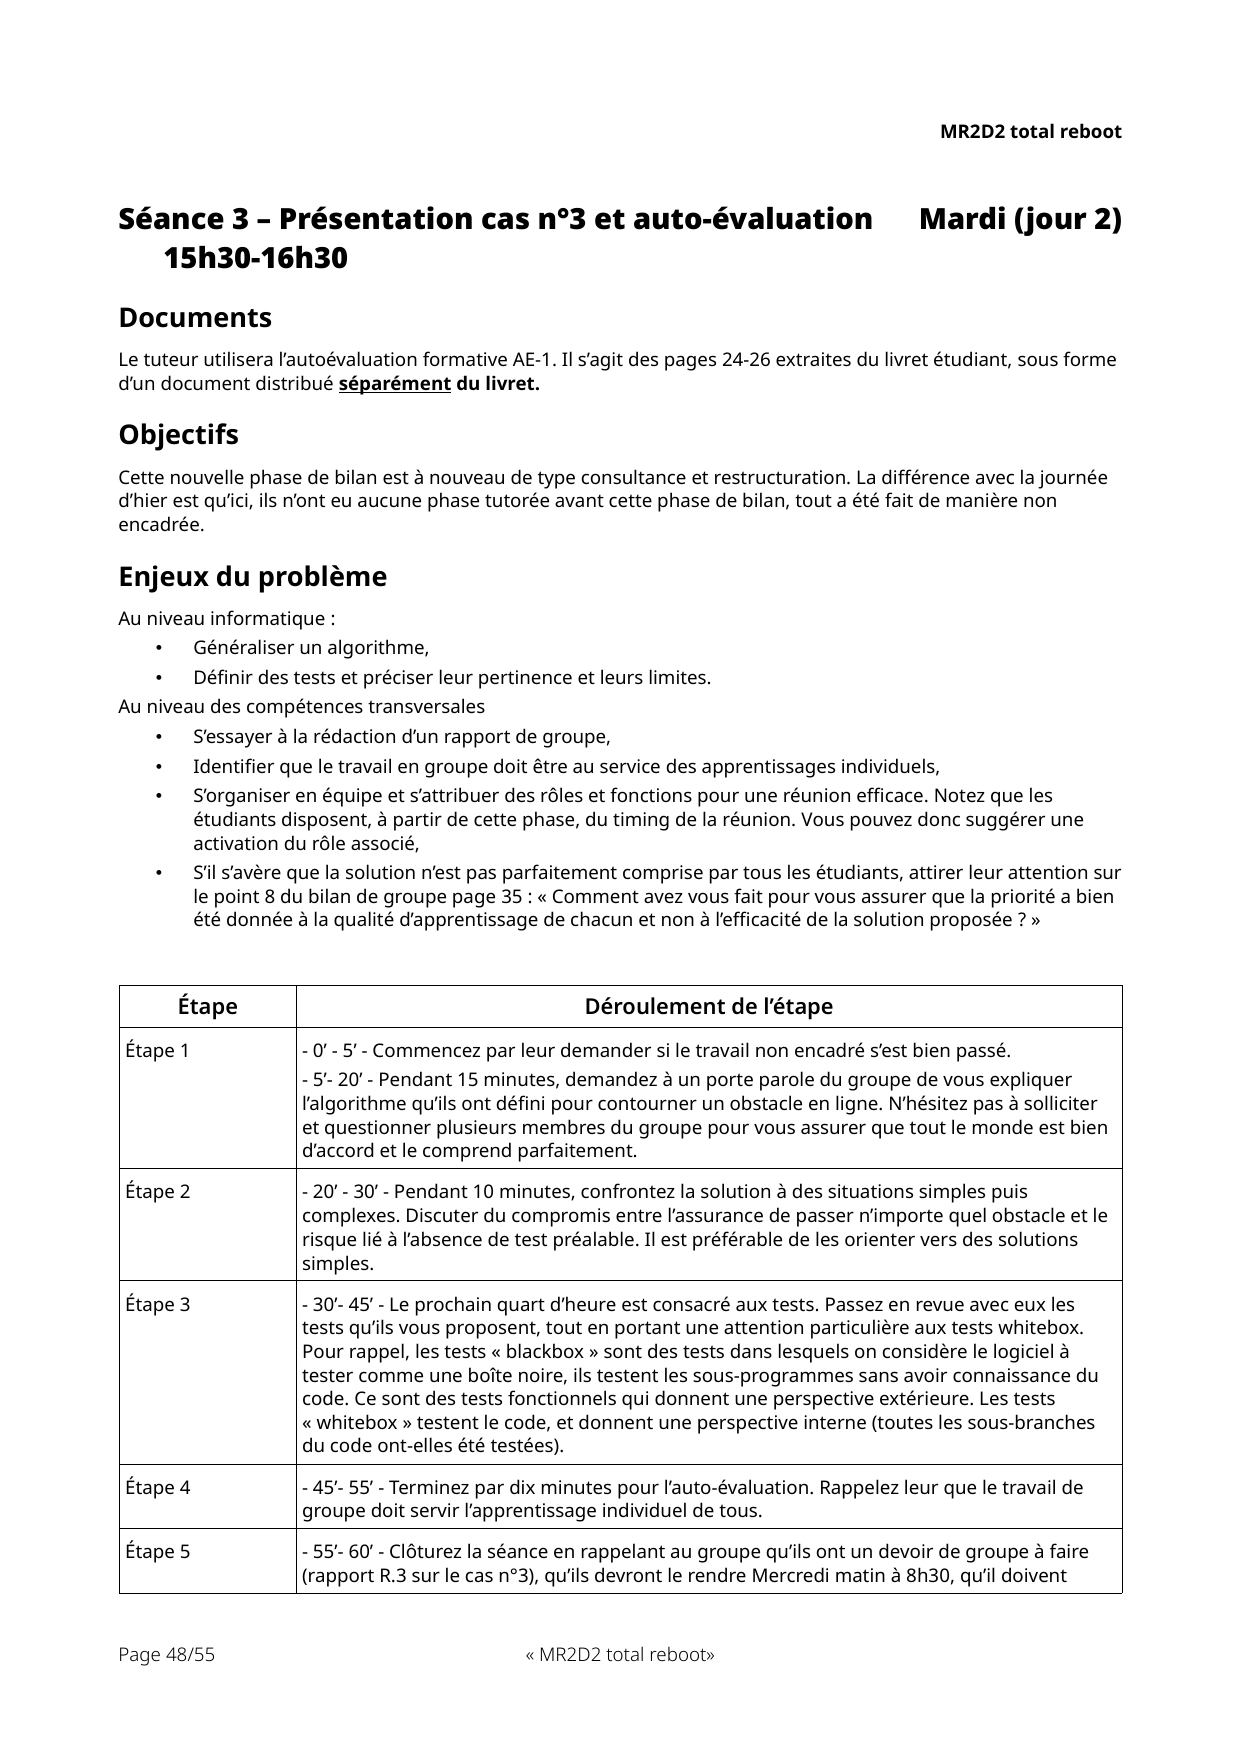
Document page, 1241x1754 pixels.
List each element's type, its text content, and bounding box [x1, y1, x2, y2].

table_cell Étape 3 [120, 1281, 296, 1463]
list Définir des tests et préciser leur pertinence et leurs limites. [156, 666, 1122, 689]
list Identifier que le travail en groupe doit être au service des apprentissages individuels, [156, 754, 1122, 778]
table_cell Étape 2 [120, 1169, 296, 1280]
subtitle Documents [118, 298, 1122, 335]
table_cell - 20’ - 30’ - Pendant 10 minutes, confrontez la solution à des situations simples puis complexes. Discuter du compromis entre l’assurance de passer n’importe quel obstacle et le risque lié à l’absence de test préalable. Il est préférable de les orienter vers des solutions simples. [297, 1169, 1122, 1280]
table_header Étape [120, 986, 296, 1027]
table_cell Étape 4 [120, 1465, 296, 1528]
list S’organiser en équipe et s’attribuer des rôles et fonctions pour une réunion efficace. Notez que les étudiants disposent, à partir de cette phase, du timing de la réunion. Vous pouvez donc suggérer une activation du rôle associé, [156, 784, 1122, 855]
table_cell - 45’- 55’ - Terminez par dix minutes pour l’auto-évaluation. Rappelez leur que le travail de groupe doit servir l’apprentissage individuel de tous. [297, 1465, 1122, 1528]
table_cell - 0’ - 5’ - Commencez par leur demander si le travail non encadré s’est bien passé. - 5’- 20’ - Pendant 15 minutes, demandez à un porte parole du groupe de vous expliquer l’algorithme qu’ils ont défini pour contourner un obstacle en ligne. N’hésitez pas à solliciter et questionner plusieurs membres du groupe pour vous assurer que tout le monde est bien d’accord et le comprend parfaitement. [297, 1028, 1122, 1168]
subtitle Enjeux du problème [118, 557, 1122, 594]
table_cell - 30’- 45’ - Le prochain quart d’heure est consacré aux tests. Passez en revue avec eux les tests qu’ils vous proposent, tout en portant une attention particulière aux tests whitebox. Pour rappel, les tests « blackbox » sont des tests dans lesquels on considère le logiciel à tester comme une boîte noire, ils testent les sous-programmes sans avoir connaissance du code. Ce sont des tests fonctionnels qui donnent une perspective extérieure. Les tests « whitebox » testent le code, et donnent une perspective interne (toutes les sous-branches du code ont-elles été testées). [297, 1281, 1122, 1463]
subtitle Objectifs [118, 416, 1122, 453]
text Au niveau des compétences transversales [118, 695, 1122, 719]
table_cell Étape 5 [120, 1529, 296, 1593]
text Cette nouvelle phase de bilan est à nouveau de type consultance et restructuration. La différence avec la journée d’hier est qu’ici, ils n’ont eu aucune phase tutorée avant cette phase de bilan, tout a été fait de manière non encadrée. [118, 465, 1122, 536]
list S’il s’avère que la solution n’est pas parfaitement comprise par tous les étudiants, attirer leur attention sur le point 8 du bilan de groupe page 34 : « Comment avez vous fait pour vous assurer que la priorité a bien été donnée à la qualité d’apprentissage de chacun et non à l’efficacité de la solution proposée ? » [156, 861, 1122, 932]
table_cell - 55’- 60’ - Clôturez la séance en rappelant au groupe qu’ils ont un devoir de groupe à faire (rapport R.3 sur le cas n°3), qu’ils devront le rendre Mercredi matin à 8h30, qu’il doivent mettre à jour le kit de travail d’équipe page 32, et individuellement puis collectivement, remplir le page bilan du travail de groupe page 34 . [297, 1529, 1122, 1593]
table_cell Étape 1 [120, 1028, 296, 1168]
text Au niveau informatique : [118, 606, 1122, 630]
list Généraliser un algorithme, [156, 636, 1122, 659]
subtitle Séance 3 – Présentation cas n°3 et auto-évaluation Mardi (jour 2) 15h30-16h30 [118, 198, 1122, 277]
list S’essayer à la rédaction d’un rapport de groupe, [156, 725, 1122, 748]
table_header Déroulement de l’étape [297, 986, 1122, 1027]
text Le tuteur utilisera l’autoévaluation formative AE-1. Il s’agit des pages 24-26 extraites du livret étudiant, sous forme d’un document distribué séparément du livret. [118, 348, 1122, 395]
